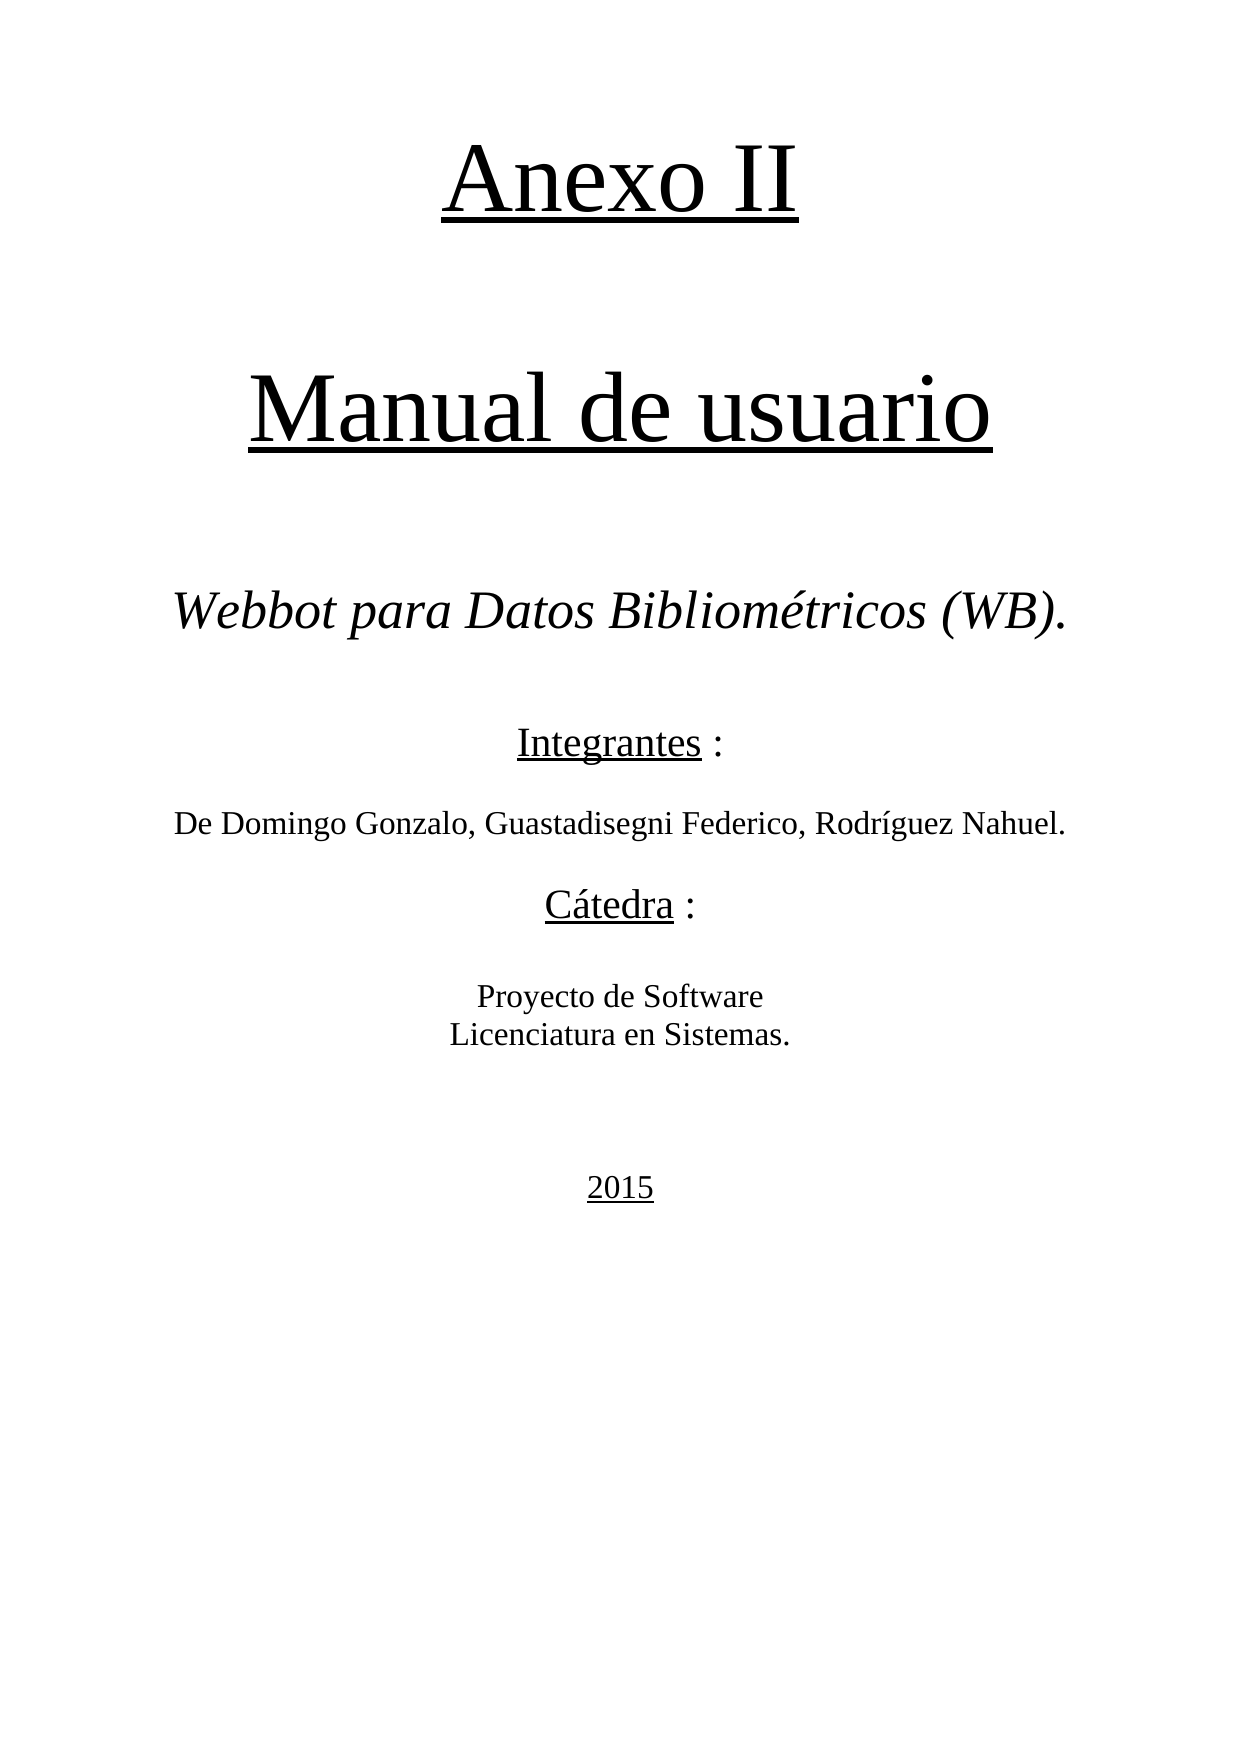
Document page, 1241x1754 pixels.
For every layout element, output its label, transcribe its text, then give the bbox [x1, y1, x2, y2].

text Webbot para Datos Bibliométricos (WB). [118, 578, 1122, 640]
text Licenciatura en Sistemas. [118, 1014, 1122, 1053]
text Cátedra : [118, 880, 1122, 928]
text Anexo II [118, 118, 1122, 233]
text Integrantes : [118, 717, 1122, 765]
text Manual de usuario [118, 348, 1122, 463]
text De Domingo Gonzalo, Guastadisegni Federico, Rodríguez Nahuel. [118, 803, 1122, 842]
text 2015 [118, 1168, 1122, 1206]
text Proyecto de Software [118, 976, 1122, 1014]
